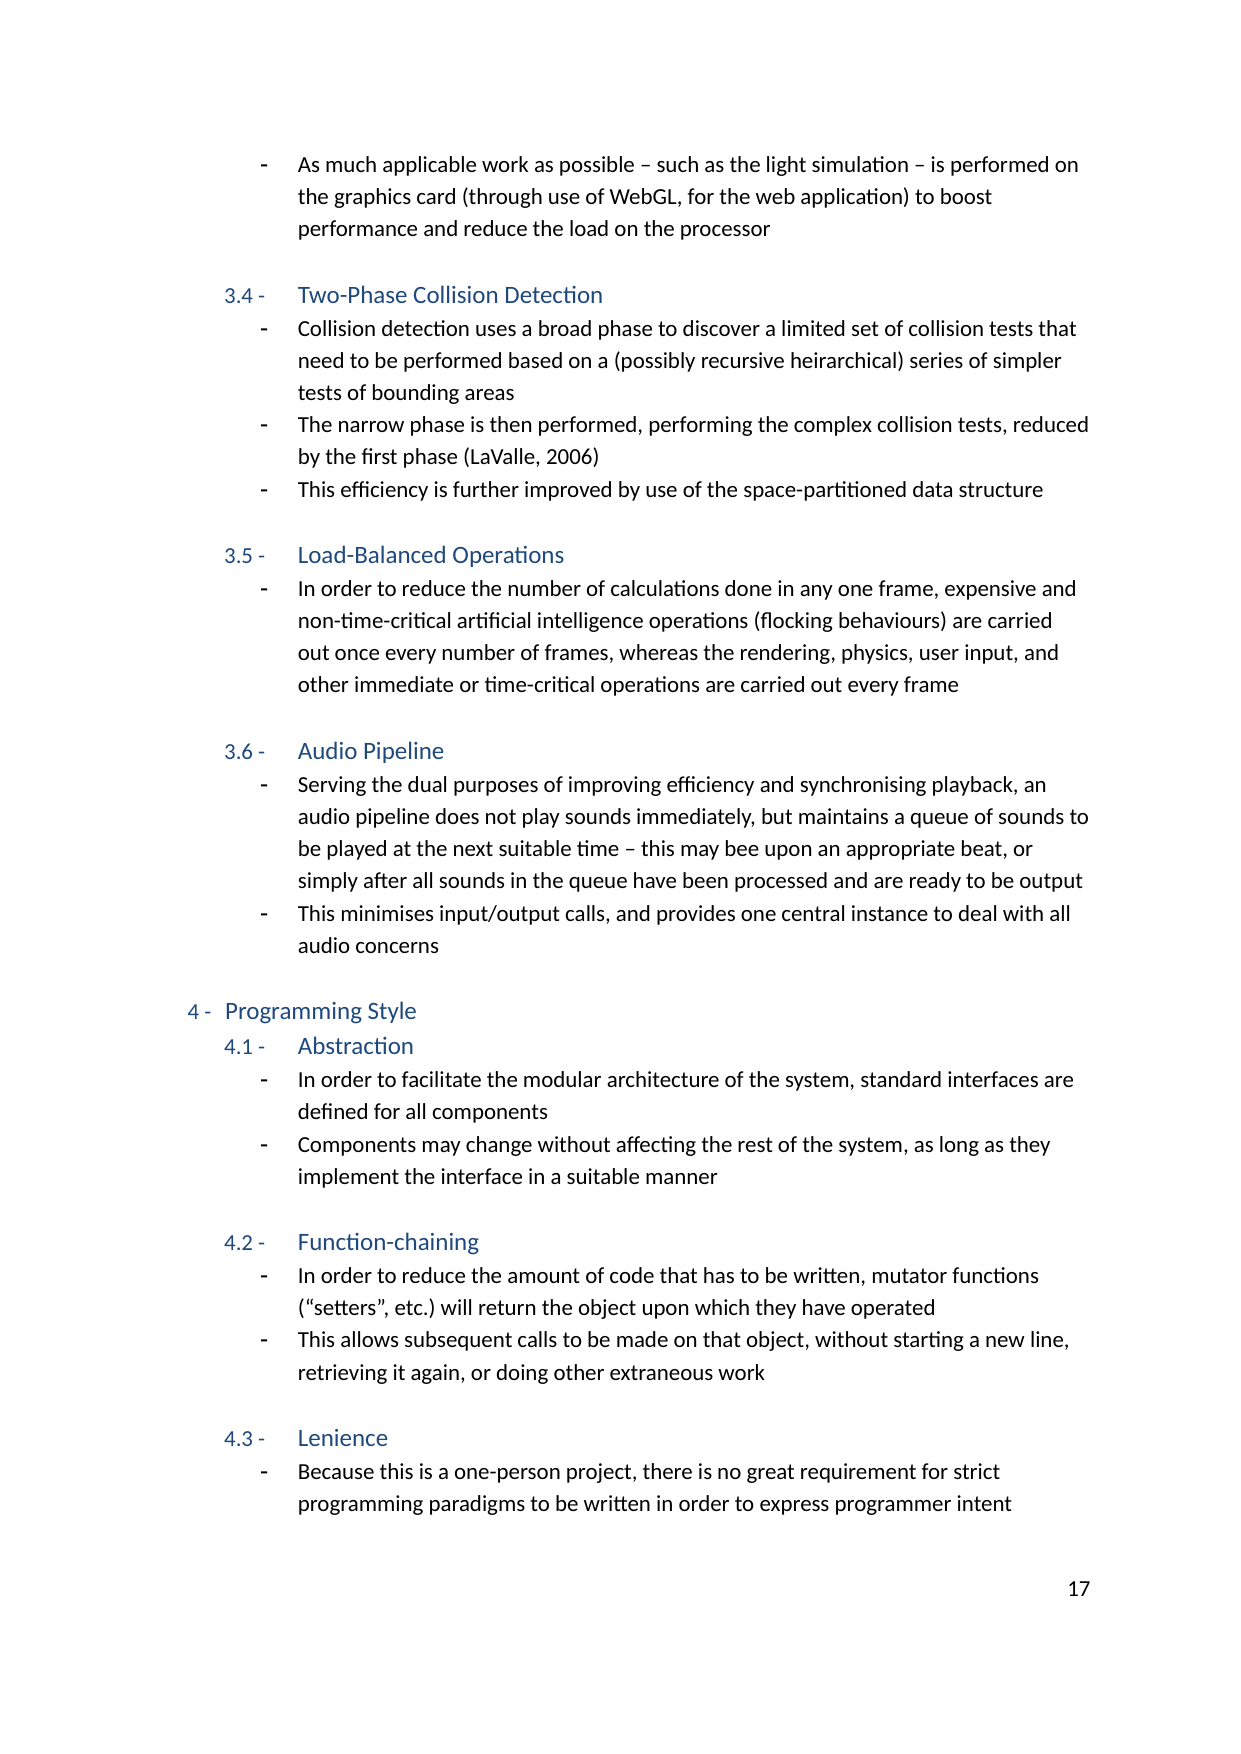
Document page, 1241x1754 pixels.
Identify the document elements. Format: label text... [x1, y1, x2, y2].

list Collision detection uses a broad phase to discover a limited set of collision tests that need to be performed based on a (possibly recursive heirarchical) series of simpler tests of bounding areas [260, 314, 1090, 406]
list Audio Pipeline [224, 735, 1090, 766]
list As much applicable work as possible – such as the light simulation – is performed on the graphics card (through use of WebGL, for the web application) to boost performance and reduce the load on the processor [260, 150, 1090, 242]
list Lenience [224, 1422, 1090, 1453]
list Components may change without affecting the rest of the system, as long as they implement the interface in a suitable manner [260, 1130, 1090, 1190]
list This allows subsequent calls to be made on that object, without starting a new line, retrieving it again, or doing other extraneous work [260, 1326, 1090, 1386]
list Abstraction [224, 1030, 1090, 1061]
list This minimises input/output calls, and provides one central instance to deal with all audio concerns [260, 899, 1090, 959]
list In order to reduce the number of calculations done in any one frame, expensive and non-time-critical artificial intelligence operations (flocking behaviours) are carried out once every number of frames, whereas the rendering, physics, user input, and other immediate or time-critical operations are carried out every frame [260, 574, 1090, 699]
list In order to facilitate the modular architecture of the system, standard interfaces are defined for all components [260, 1065, 1090, 1126]
list Serving the dual purposes of improving efficiency and synchronising playback, an audio pipeline does not play sounds immediately, but maintains a queue of sounds to be played at the next suitable time – this may bee upon an appropriate beat, or simply after all sounds in the queue have been processed and are ready to be output [260, 770, 1090, 894]
list Two-Phase Collision Detection [224, 279, 1090, 309]
list Programming Style [187, 995, 1090, 1026]
list Function-chaining [224, 1226, 1090, 1257]
list Because this is a one-person project, there is no great requirement for strict programming paradigms to be written in order to express programmer intent [260, 1457, 1090, 1517]
list This efficiency is further improved by use of the space-partitioned data structure [260, 475, 1090, 503]
list The narrow phase is then performed, performing the complex collision tests, reduced by the first phase (LaValle, 2006) [260, 410, 1090, 471]
list Load-Balanced Operations [224, 539, 1090, 569]
list In order to reduce the amount of code that has to be written, mutator functions (“setters”, etc.) will return the object upon which they have operated [260, 1261, 1090, 1321]
